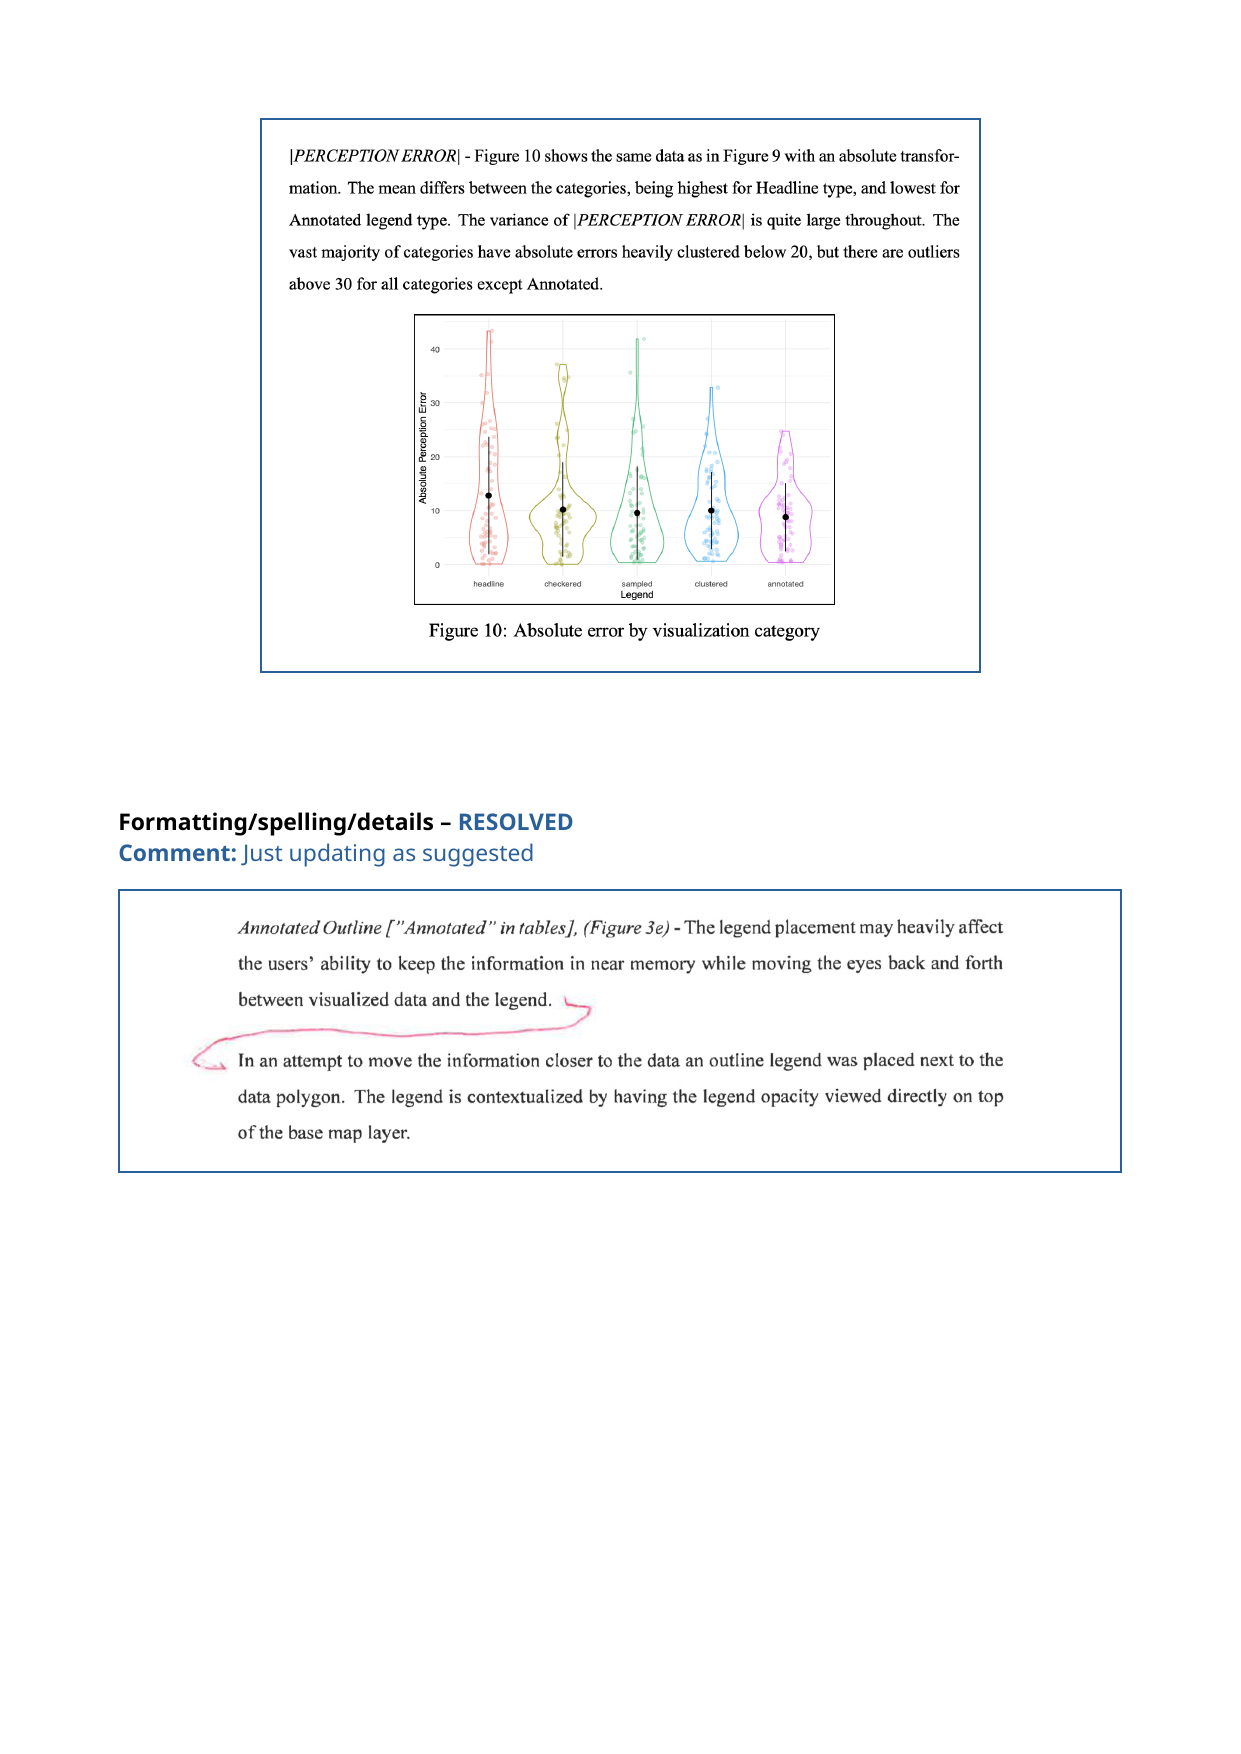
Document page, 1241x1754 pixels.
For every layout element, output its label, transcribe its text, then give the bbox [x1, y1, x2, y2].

picture [123, 893, 1118, 1168]
text [120, 891, 1120, 1171]
picture [264, 123, 976, 669]
text Formatting/spelling/details – RESOLVED [118, 806, 1122, 837]
text Comment: Just updating as suggested [118, 837, 1122, 868]
